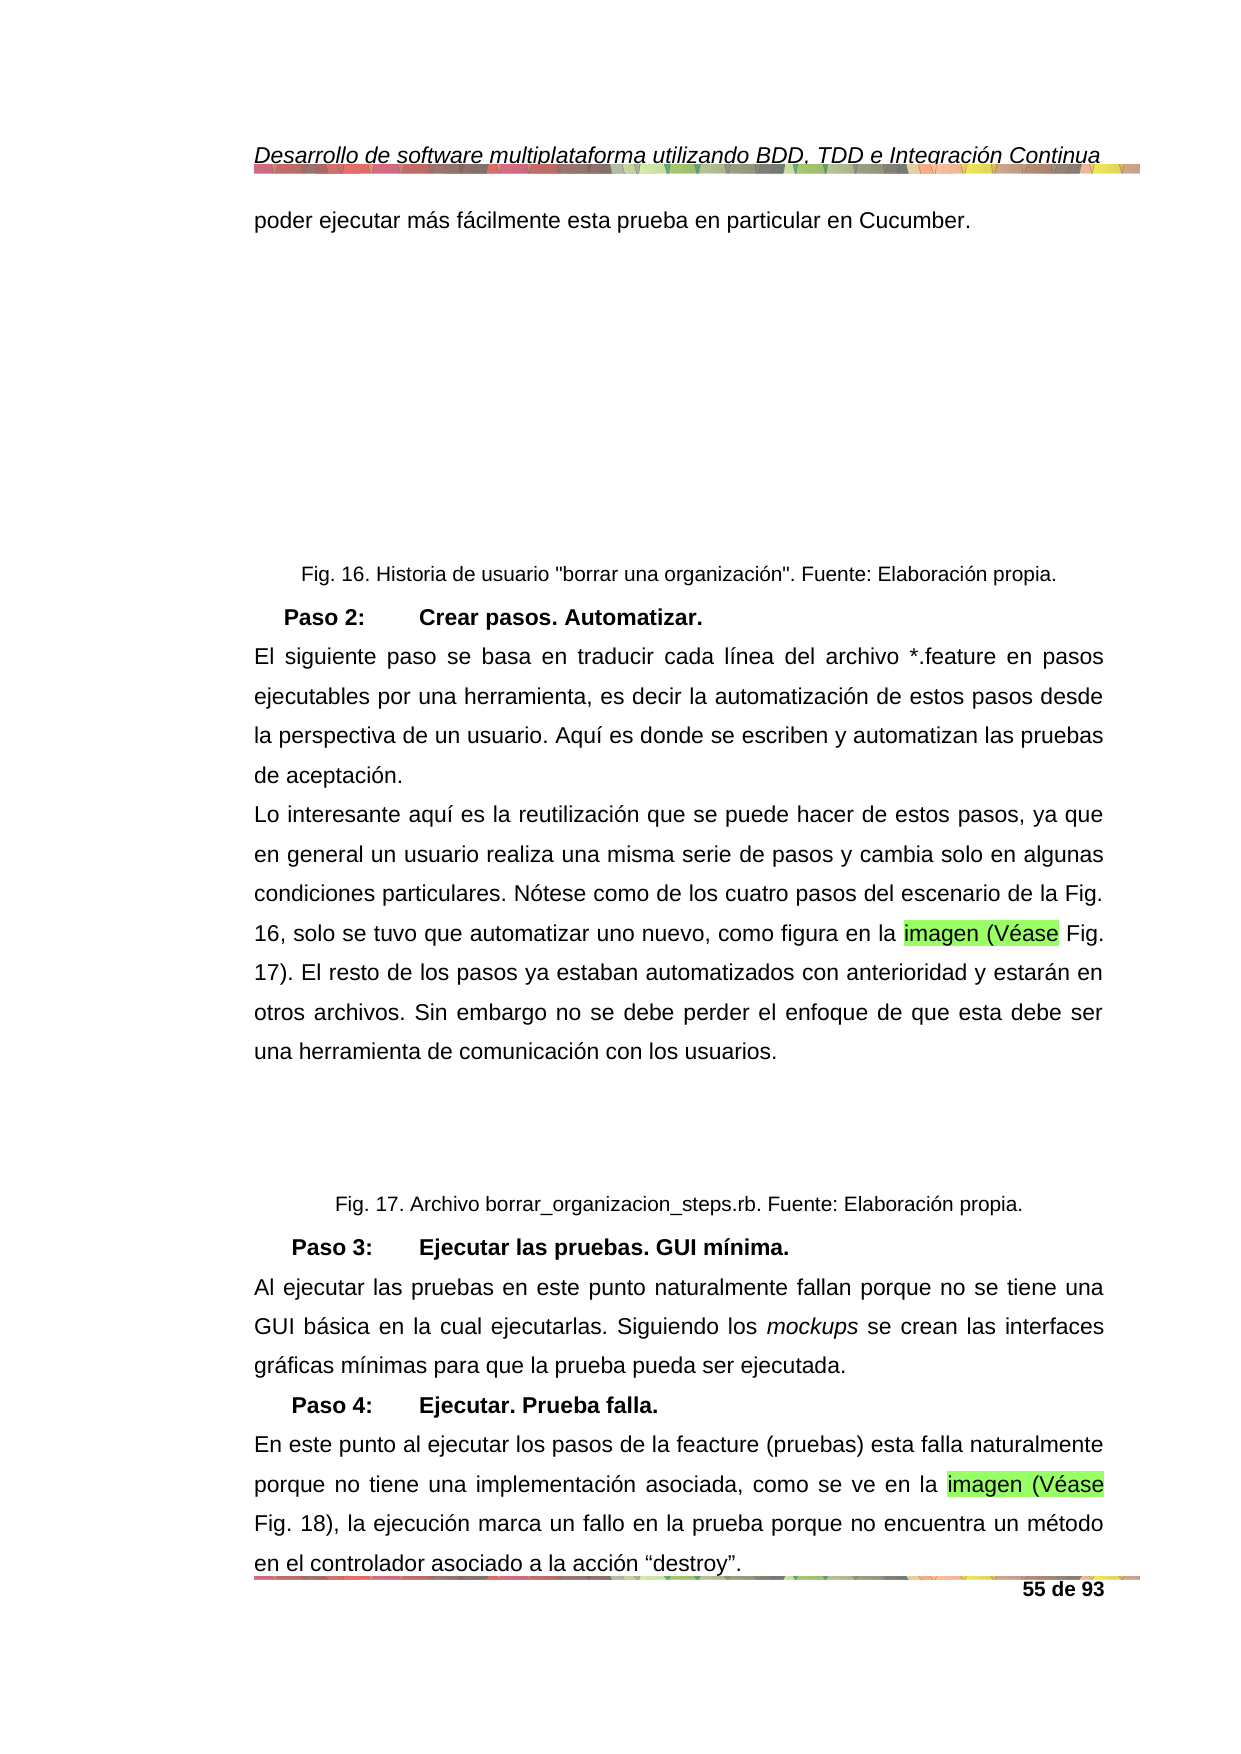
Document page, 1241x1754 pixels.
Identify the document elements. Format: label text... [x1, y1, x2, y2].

text Al ejecutar las pruebas en este punto naturalmente fallan porque no se tiene una GUI básica en la cual ejecutarlas. Siguiendo los mockups se crean las interfaces gráficas mínimas para que la prueba pueda ser ejecutada. [254, 1273, 1104, 1379]
table_header [254, 1078, 1104, 1173]
list Crear pasos. Automatizar. [283, 604, 1104, 630]
table_cell Fig. 16. Historia de usuario "borrar una organización". Fuente: Elaboración propia. [254, 544, 1104, 604]
text El siguiente paso se basa en traducir cada línea del archivo *.feature en pasos ejecutables por una herramienta, es decir la automatización de estos pasos desde la perspectiva de un usuario. Aquí es donde se escriben y automatizan las pruebas de aceptación. [254, 643, 1104, 788]
table_header [254, 247, 1104, 543]
text Lo interesante aquí es la reutilización que se puede hacer de estos pasos, ya que en general un usuario realiza una misma serie de pasos y cambia solo en algunas condiciones particulares. Nótese como de los cuatro pasos del escenario de la Fig. 16, solo se tuvo que automatizar uno nuevo, como figura en la imagen (Véase Fig. 17). El resto de los pasos ya estaban automatizados con anterioridad y estarán en otros archivos. Sin embargo no se debe perder el enfoque de que esta debe ser una herramienta de comunicación con los usuarios. [254, 801, 1104, 1064]
list poder ejecutar más fácilmente esta prueba en particular en Cucumber. [254, 207, 1104, 234]
list Ejecutar las pruebas. GUI mínima. [291, 1234, 1104, 1260]
table_cell Fig. 17. Archivo borrar_organizacion_steps.rb. Fuente: Elaboración propia. [254, 1174, 1104, 1234]
text En este punto al ejecutar los pasos de la feacture (pruebas) esta falla naturalmente porque no tiene una implementación asociada, como se ve en la imagen (Véase Fig. 18), la ejecución marca un fallo en la prueba porque no encuentra un método en el controlador asociado a la acción “destroy”. [254, 1431, 1104, 1576]
list Ejecutar. Prueba falla. [291, 1392, 1104, 1418]
